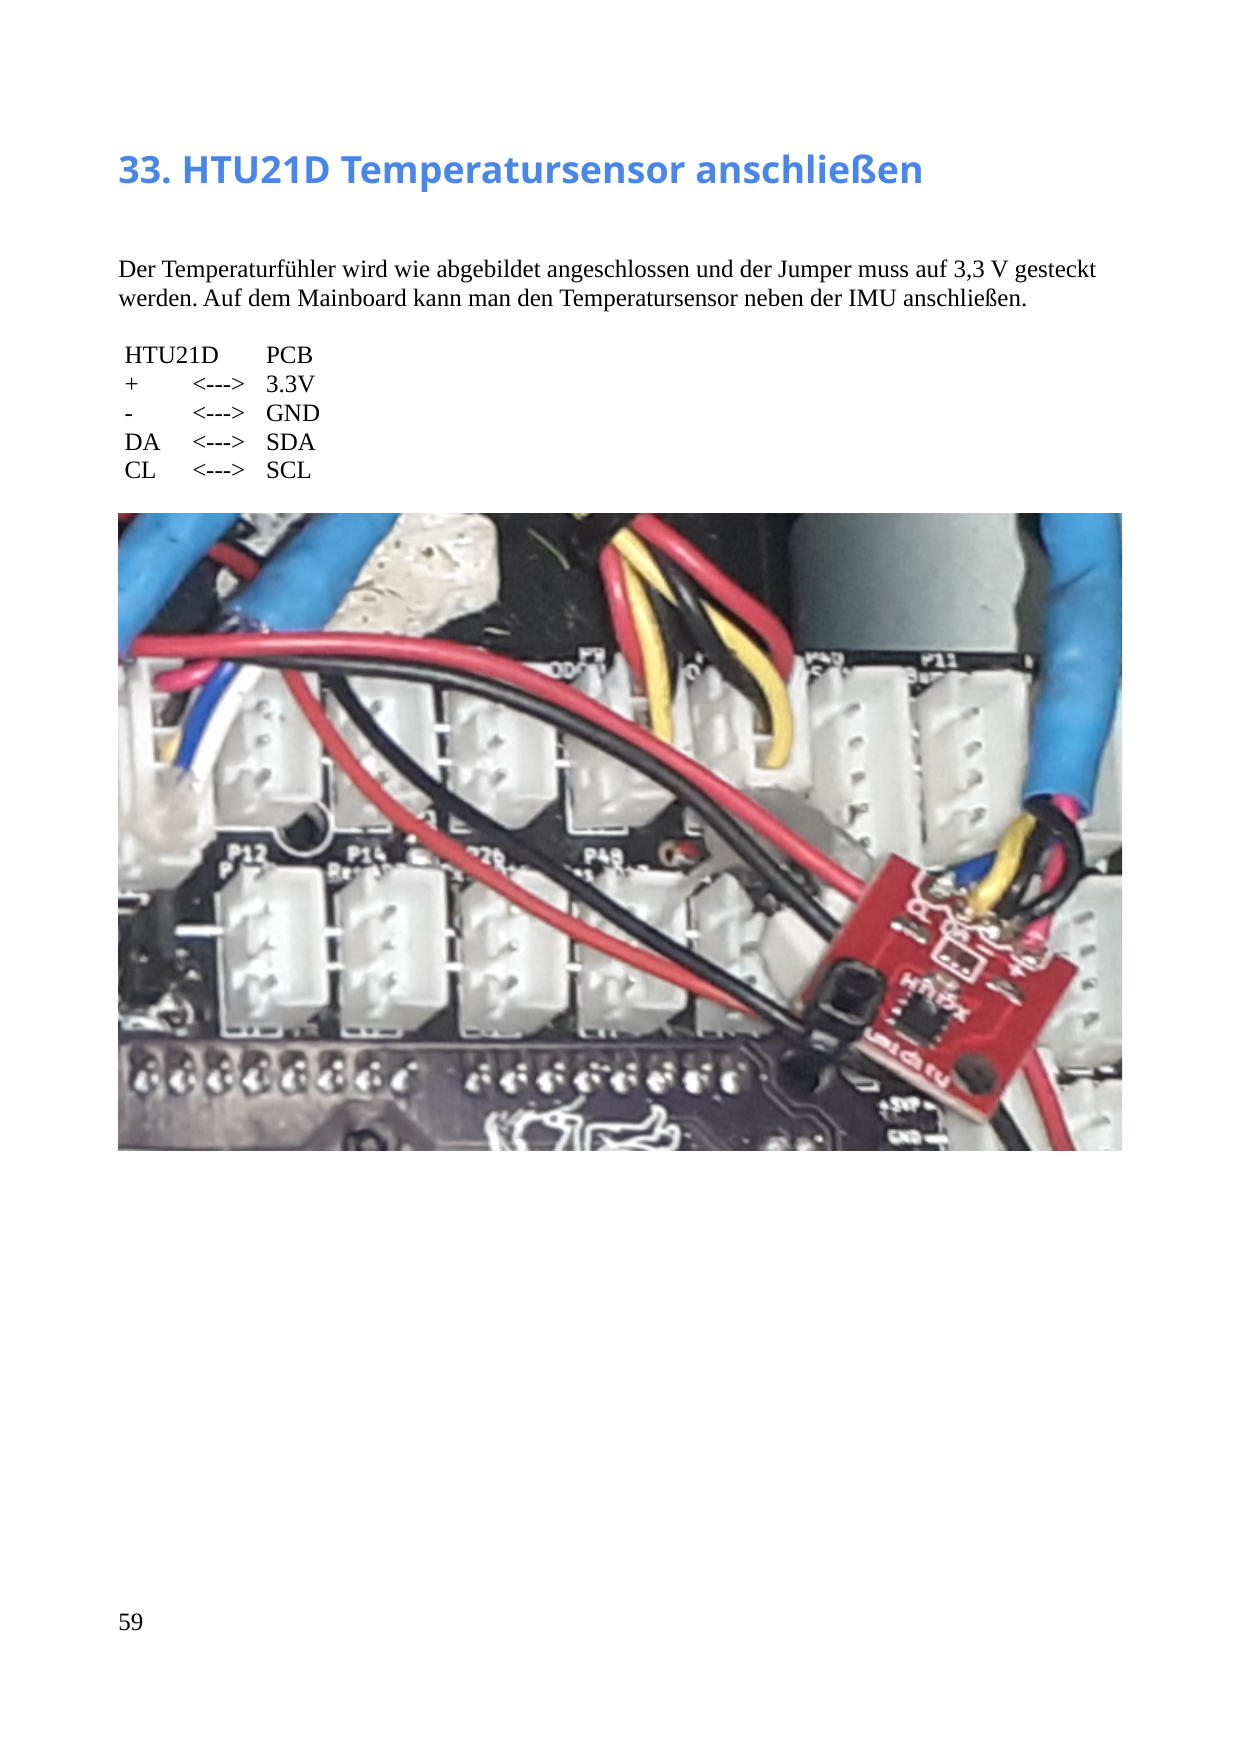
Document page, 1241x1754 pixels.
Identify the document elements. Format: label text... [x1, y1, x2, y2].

subtitle 33. HTU21D Temperatursensor anschließen [118, 143, 1122, 194]
text - <---> GND [118, 398, 1122, 427]
text DA <---> SDA [118, 427, 1122, 456]
picture [118, 513, 1123, 1151]
text HTU21D PCB [118, 341, 1122, 369]
text CL <---> SCL [118, 456, 1122, 484]
text Der Temperaturfühler wird wie abgebildet angeschlossen und der Jumper muss auf 3,3 V gesteckt werden. Auf dem Mainboard kann man den Temperatursensor neben der IMU anschließen. [118, 254, 1122, 312]
text + <---> 3.3V [118, 369, 1122, 398]
